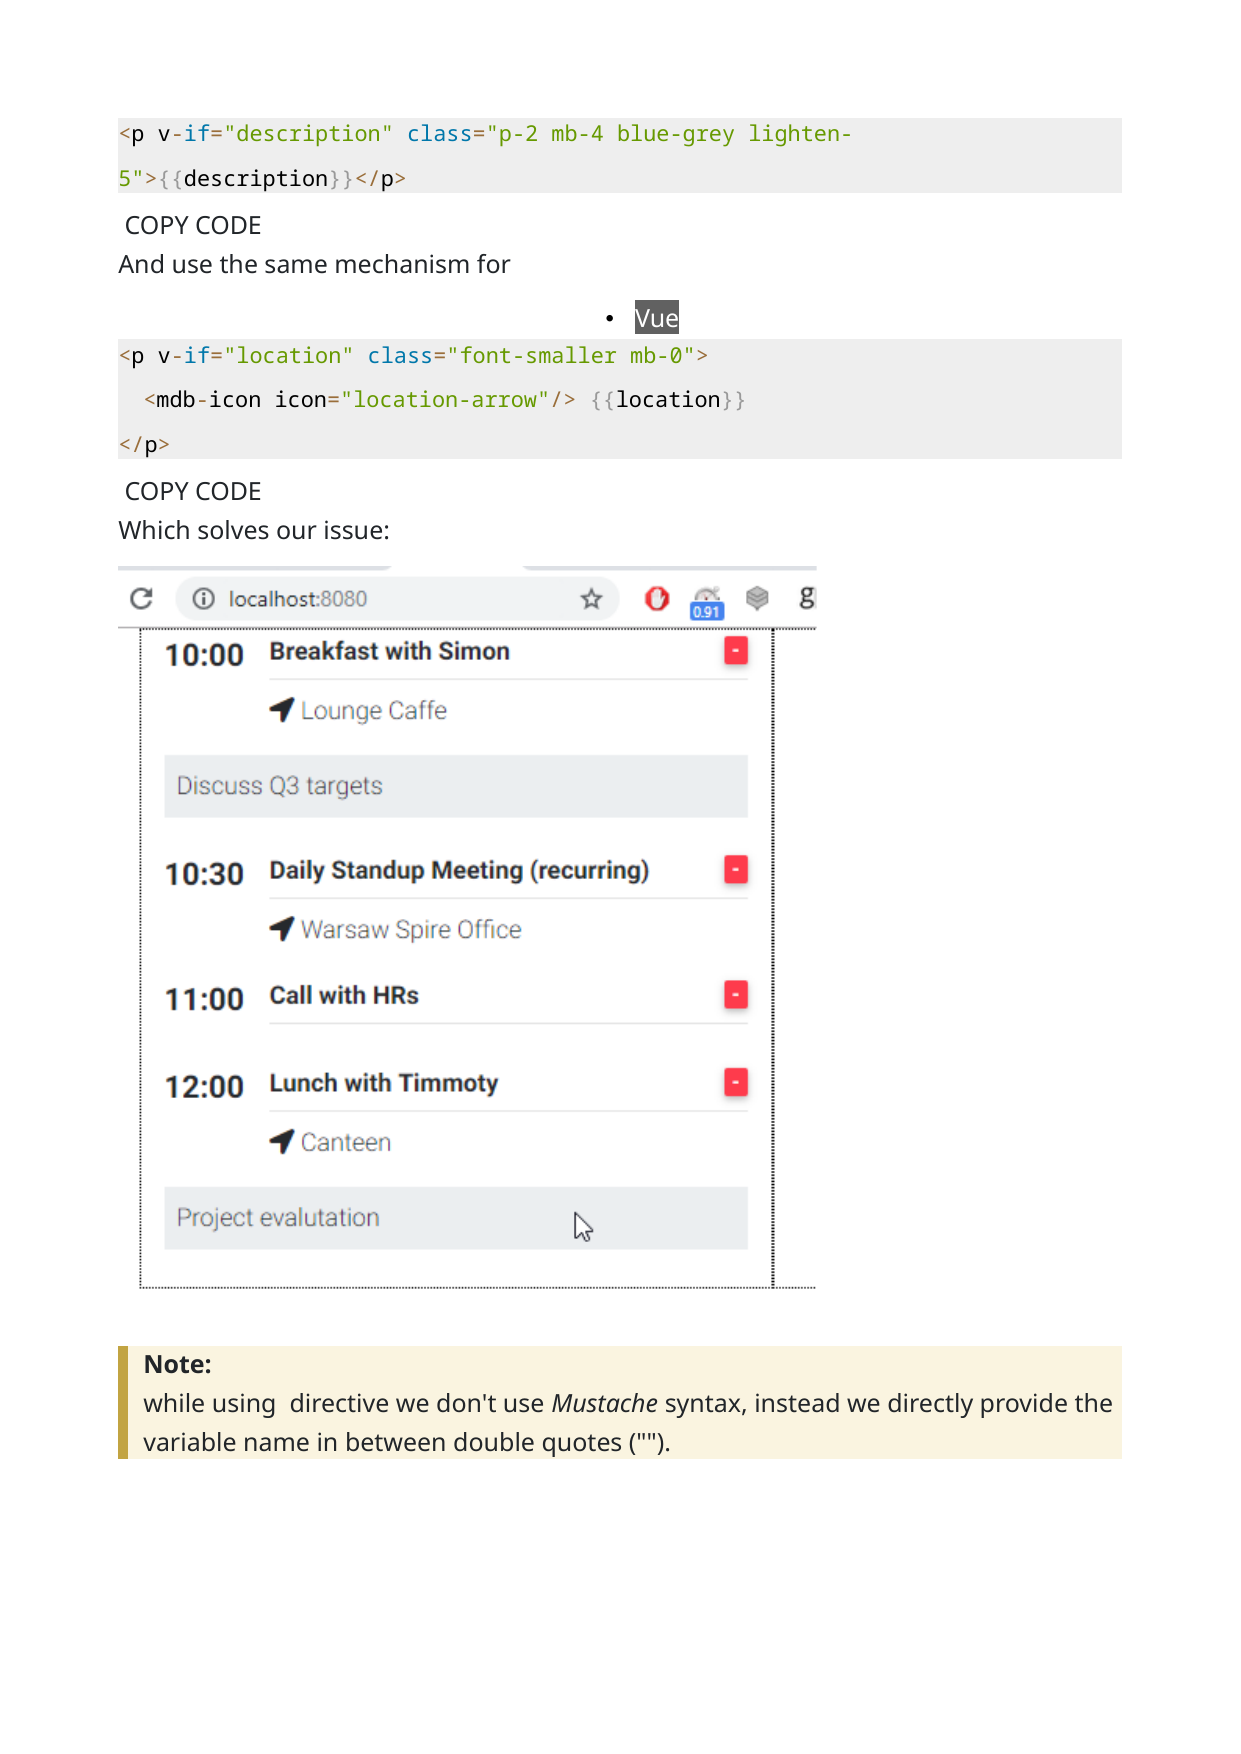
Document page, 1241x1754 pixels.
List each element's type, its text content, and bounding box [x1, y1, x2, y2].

text Which solves our issue: [118, 513, 1122, 547]
list Vue [162, 300, 1122, 334]
text COPY CODE [118, 207, 1122, 242]
text <p v-if="description" class="p-2 mb-4 blue-grey lighten-5">{{description}}</p> [118, 118, 1122, 193]
picture [118, 566, 817, 1328]
text </p> [118, 429, 1122, 459]
text Note: while using directive we don't use Mustache syntax, instead we directly provide the variable name in between double quotes (""). [128, 1346, 1122, 1459]
text COPY CODE [118, 474, 1122, 508]
text <p v-if="location" class="font-smaller mb-0"> [118, 339, 1122, 369]
text And use the same mechanism for [118, 247, 1122, 281]
text <mdb-icon icon="location-arrow"/> {{location}} [118, 384, 1122, 414]
